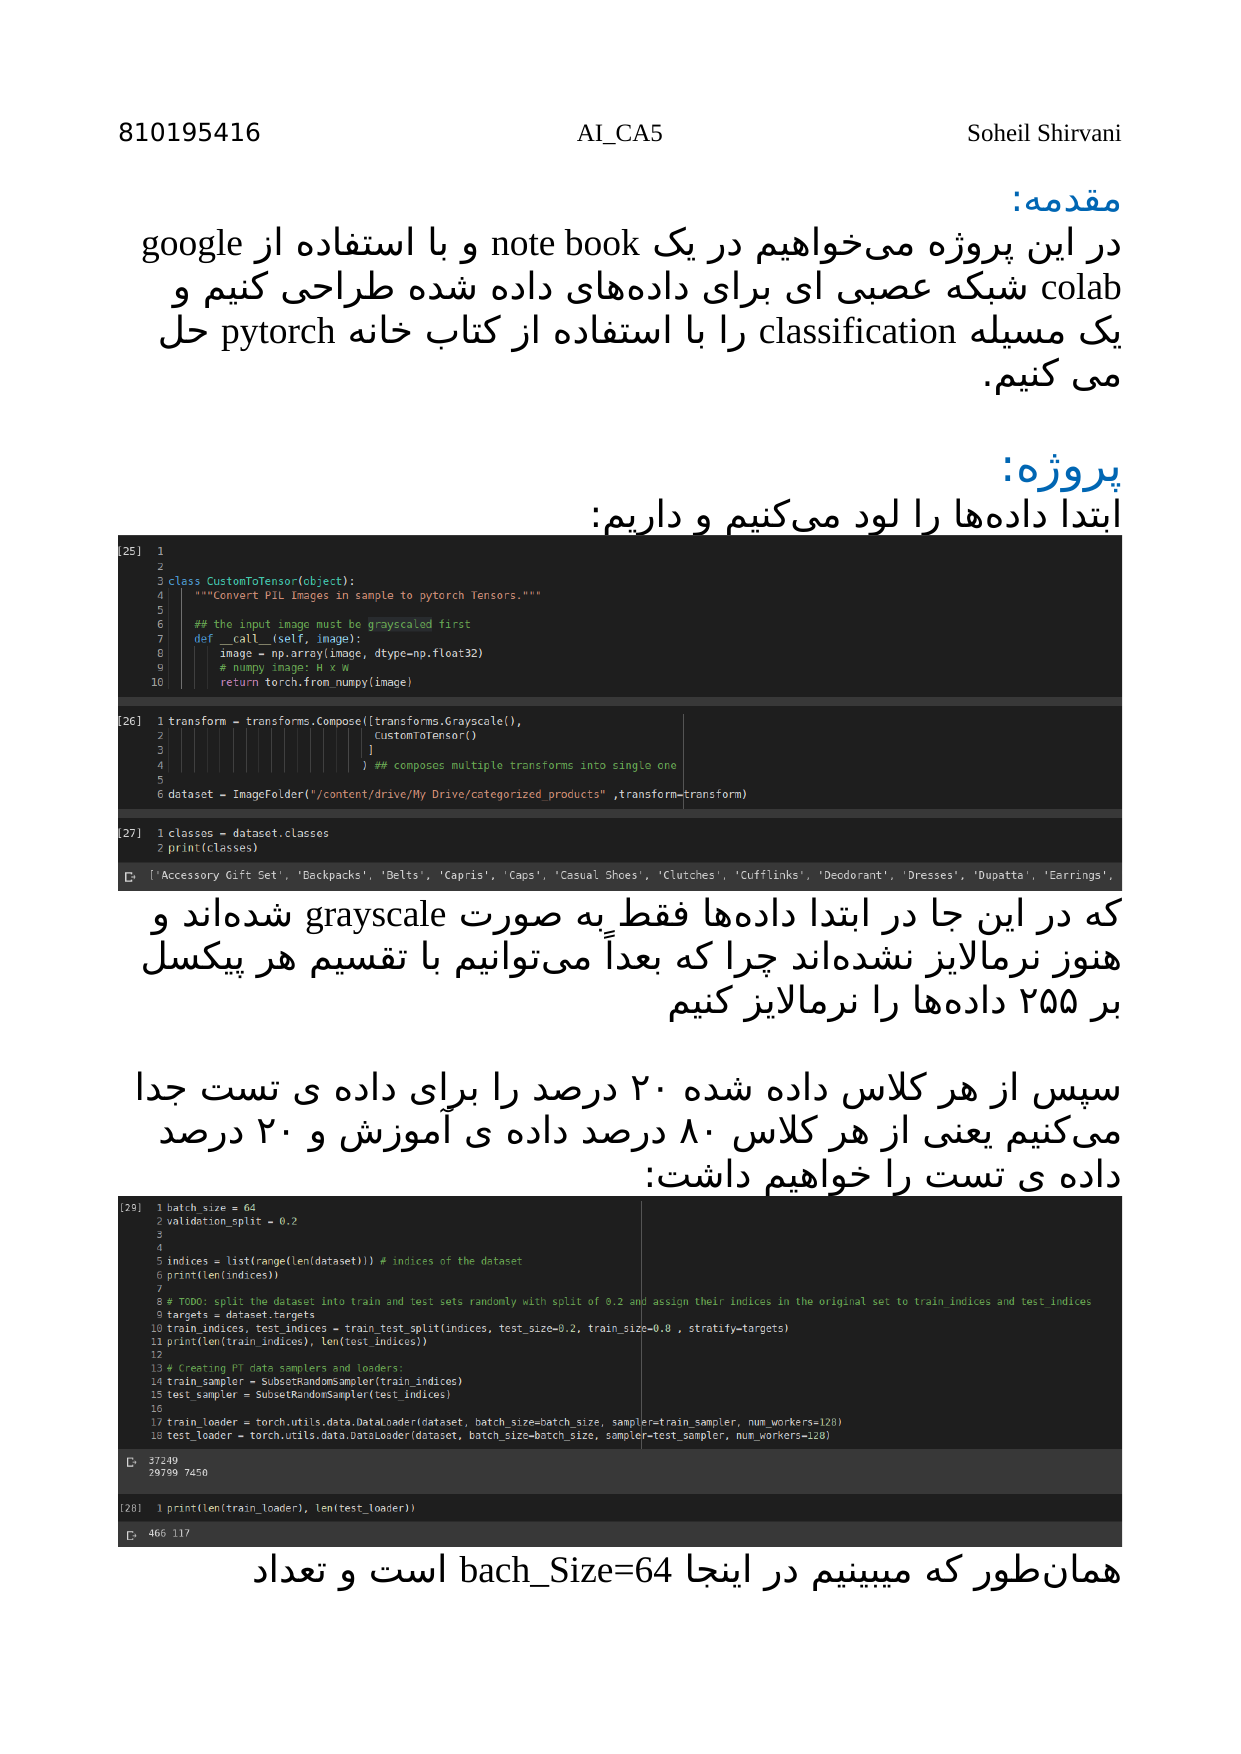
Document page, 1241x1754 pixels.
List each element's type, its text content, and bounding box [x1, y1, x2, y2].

text که در این جا در ابتدا داده‌ها فقط به صورت grayscale شده‌اند و هنوز نرمالایز نشده‌اند چرا که بعداً می‌توانیم با تقسیم هر پیکسل بر ۲۵۵ داده‌ها را نرمالایز کنیم [118, 891, 1122, 1022]
text همان‌طور که میبینیم در اینجا bach_Size=64 است و تعداد [118, 1547, 1122, 1591]
text در این پروژه می‌خواهیم در یک note book و با استفاده از google colab شبکه عصبی ای برای داده‌های داده شده طراحی کنیم و یک مسیله classification را با استفاده از کتاب خانه pytorch حل می کنیم. [118, 221, 1122, 396]
text مقدمه: [118, 177, 1122, 221]
text سپس از هر کلاس داده شده ۲۰ درصد را برای داده ی تست جدا می‌کنیم یعنی از هر کلاس ۸۰ درصد داده ی آموزش و ۲۰ درصد داده ی تست را خواهیم داشت: [118, 1065, 1122, 1196]
picture [118, 1196, 1123, 1547]
text پروژه: [118, 439, 1122, 492]
picture [118, 535, 1123, 891]
text ابتدا داده‌ها را لود می‌کنیم و داریم: [118, 492, 1122, 535]
